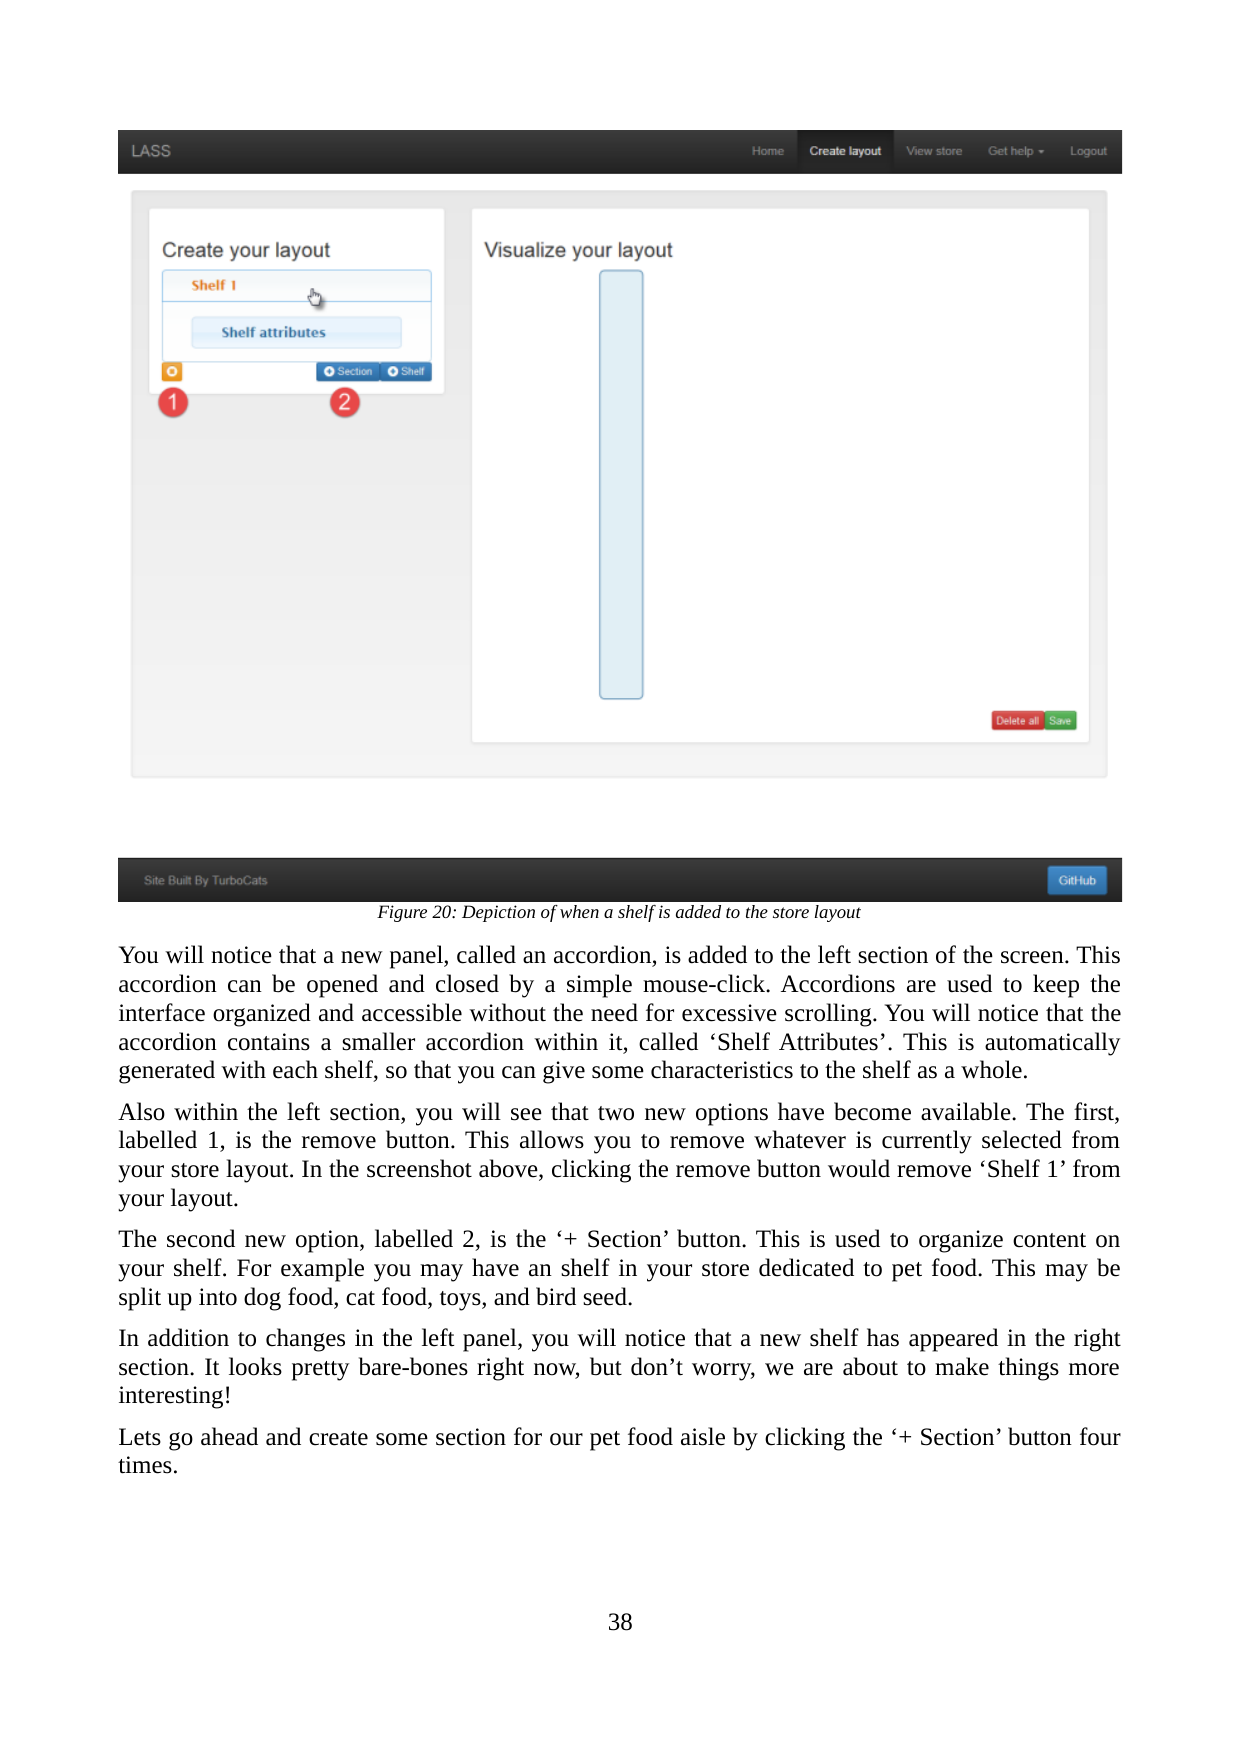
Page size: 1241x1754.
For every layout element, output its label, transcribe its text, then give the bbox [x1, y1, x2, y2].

text In addition to changes in the left panel, you will notice that a new shelf has appeared in the right section. It looks pretty bare-bones right now, but don’t worry, we are about to make things more interesting! [118, 1323, 1122, 1409]
text You will notice that a new panel, called an accordion, is added to the left section of the screen. This accordion can be opened and closed by a simple mouse-click. Accordions are used to keep the interface organized and accessible without the need for excessive scrolling. You will notice that the accordion contains a smaller accordion within it, called ‘Shelf Attributes’. This is automatically generated with each shelf, so that you can give some characteristics to the shelf as a whole. [118, 941, 1122, 1084]
picture [118, 130, 1123, 902]
text The second new option, labelled 2, is the ‘+ Section’ button. This is used to organize content on your shelf. For example you may have an shelf in your store dedicated to pet food. This may be split up into dog food, cat food, toys, and bird seed. [118, 1224, 1122, 1311]
text Lets go ahead and create some section for our pet food aisle by clicking the ‘+ Section’ button four times. [118, 1422, 1122, 1479]
text Figure 20: Depiction of when a shelf is added to the store layout [118, 902, 1122, 923]
text Also within the left section, you will see that two new options have become available. The first, labelled 1, is the remove button. This allows you to remove whatever is currently selected from your store layout. In the screenshot above, clicking the remove button would remove ‘Shelf 1’ from your layout. [118, 1097, 1122, 1212]
